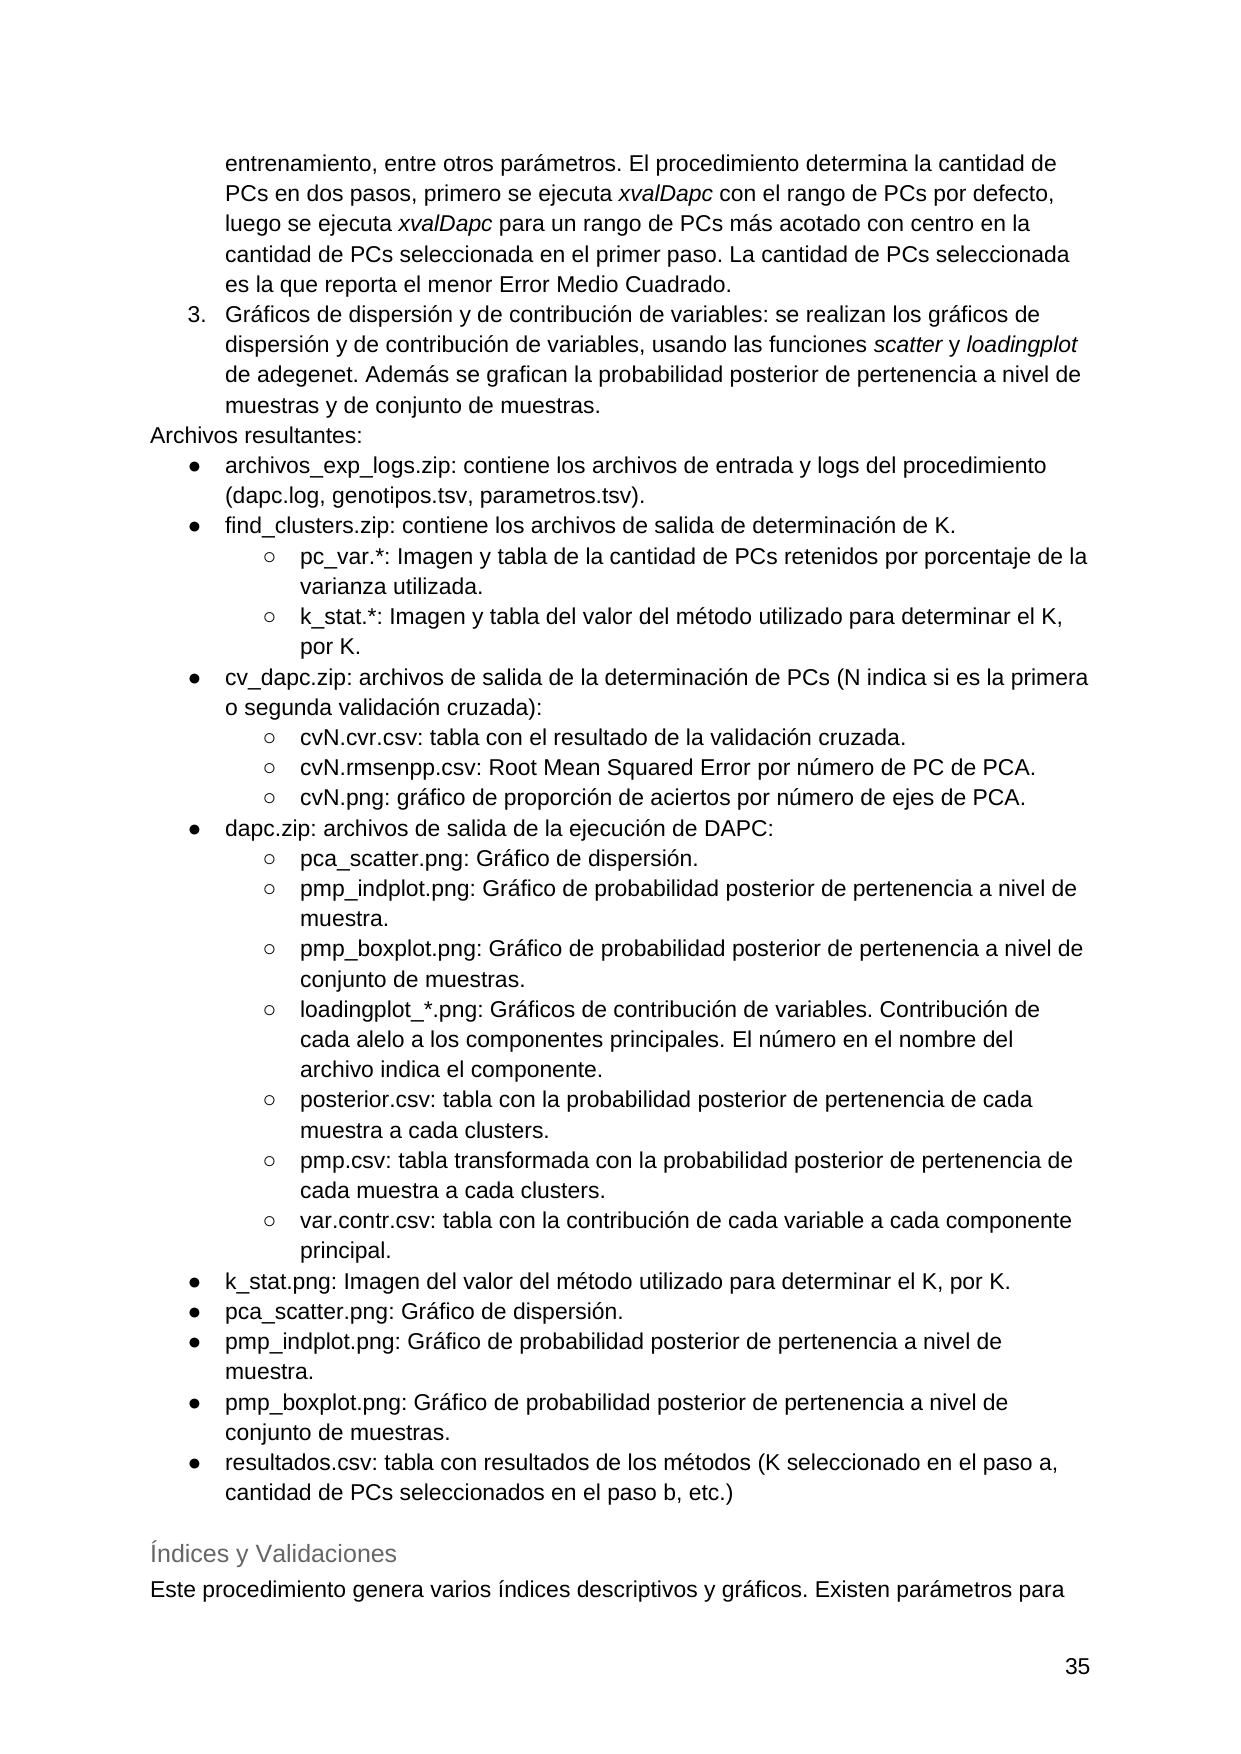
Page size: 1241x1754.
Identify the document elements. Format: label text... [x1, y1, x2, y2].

list pmp.csv: tabla transformada con la probabilidad posterior de pertenencia de cada muestra a cada clusters. [262, 1147, 1090, 1203]
list dapc.zip: archivos de salida de la ejecución de DAPC: [187, 814, 1090, 841]
list pmp_indplot.png: Gráfico de probabilidad posterior de pertenencia a nivel de muestra. [262, 875, 1090, 932]
subtitle Índices y Validaciones [150, 1538, 1090, 1567]
list pca_scatter.png: Gráfico de dispersión. [187, 1298, 1090, 1324]
list cvN.png: gráfico de proporción de aciertos por número de ejes de PCA. [262, 784, 1090, 811]
list pc_var.*: Imagen y tabla de la cantidad de PCs retenidos por porcentaje de la varianza utilizada. [262, 543, 1090, 599]
list loadingplot_*.png: Gráficos de contribución de variables. Contribución de cada alelo a los componentes principales. El número en el nombre del archivo indica el componente. [262, 996, 1090, 1083]
text Este procedimiento genera varios índices descriptivos y gráficos. Existen parámetros para [150, 1576, 1090, 1602]
list archivos_exp_logs.zip: contiene los archivos de entrada y logs del procedimiento (dapc.log, genotipos.tsv, parametros.tsv). [187, 452, 1090, 509]
list var.contr.csv: tabla con la contribución de cada variable a cada componente principal. [262, 1207, 1090, 1264]
list cv_dapc.zip: archivos de salida de la determinación de PCs (N indica si es la primera o segunda validación cruzada): [187, 663, 1090, 720]
list Gráficos de dispersión y de contribución de variables: se realizan los gráficos de dispersión y de contribución de variables, usando las funciones scatter y loadingplot de adegenet. Además se grafican la probabilidad posterior de pertenencia a nivel de muestras y de conjunto de muestras. [187, 301, 1090, 418]
list pca_scatter.png: Gráfico de dispersión. [262, 845, 1090, 871]
list cvN.rmsenpp.csv: Root Mean Squared Error por número de PC de PCA. [262, 754, 1090, 781]
text Archivos resultantes: [150, 422, 1090, 448]
list pmp_indplot.png: Gráfico de probabilidad posterior de pertenencia a nivel de muestra. [187, 1328, 1090, 1385]
list find_clusters.zip: contiene los archivos de salida de determinación de K. [187, 512, 1090, 539]
list k_stat.png: Imagen del valor del método utilizado para determinar el K, por K. [187, 1268, 1090, 1294]
list posterior.csv: tabla con la probabilidad posterior de pertenencia de cada muestra a cada clusters. [262, 1086, 1090, 1143]
list cvN.cvr.csv: tabla con el resultado de la validación cruzada. [262, 724, 1090, 750]
list resultados.csv: tabla con resultados de los métodos (K seleccionado en el paso a, cantidad de PCs seleccionados en el paso b, etc.) [187, 1449, 1090, 1506]
list k_stat.*: Imagen y tabla del valor del método utilizado para determinar el K, por K. [262, 603, 1090, 660]
list pmp_boxplot.png: Gráfico de probabilidad posterior de pertenencia a nivel de conjunto de muestras. [262, 935, 1090, 992]
list entrenamiento, entre otros parámetros. El procedimiento determina la cantidad de PCs en dos pasos, primero se ejecuta xvalDapc con el rango de PCs por defecto, luego se ejecuta xvalDapc para un rango de PCs más acotado con centro en la cantidad de PCs seleccionada en el primer paso. La cantidad de PCs seleccionada es la que reporta el menor Error Medio Cuadrado. [187, 150, 1090, 297]
list pmp_boxplot.png: Gráfico de probabilidad posterior de pertenencia a nivel de conjunto de muestras. [187, 1388, 1090, 1445]
